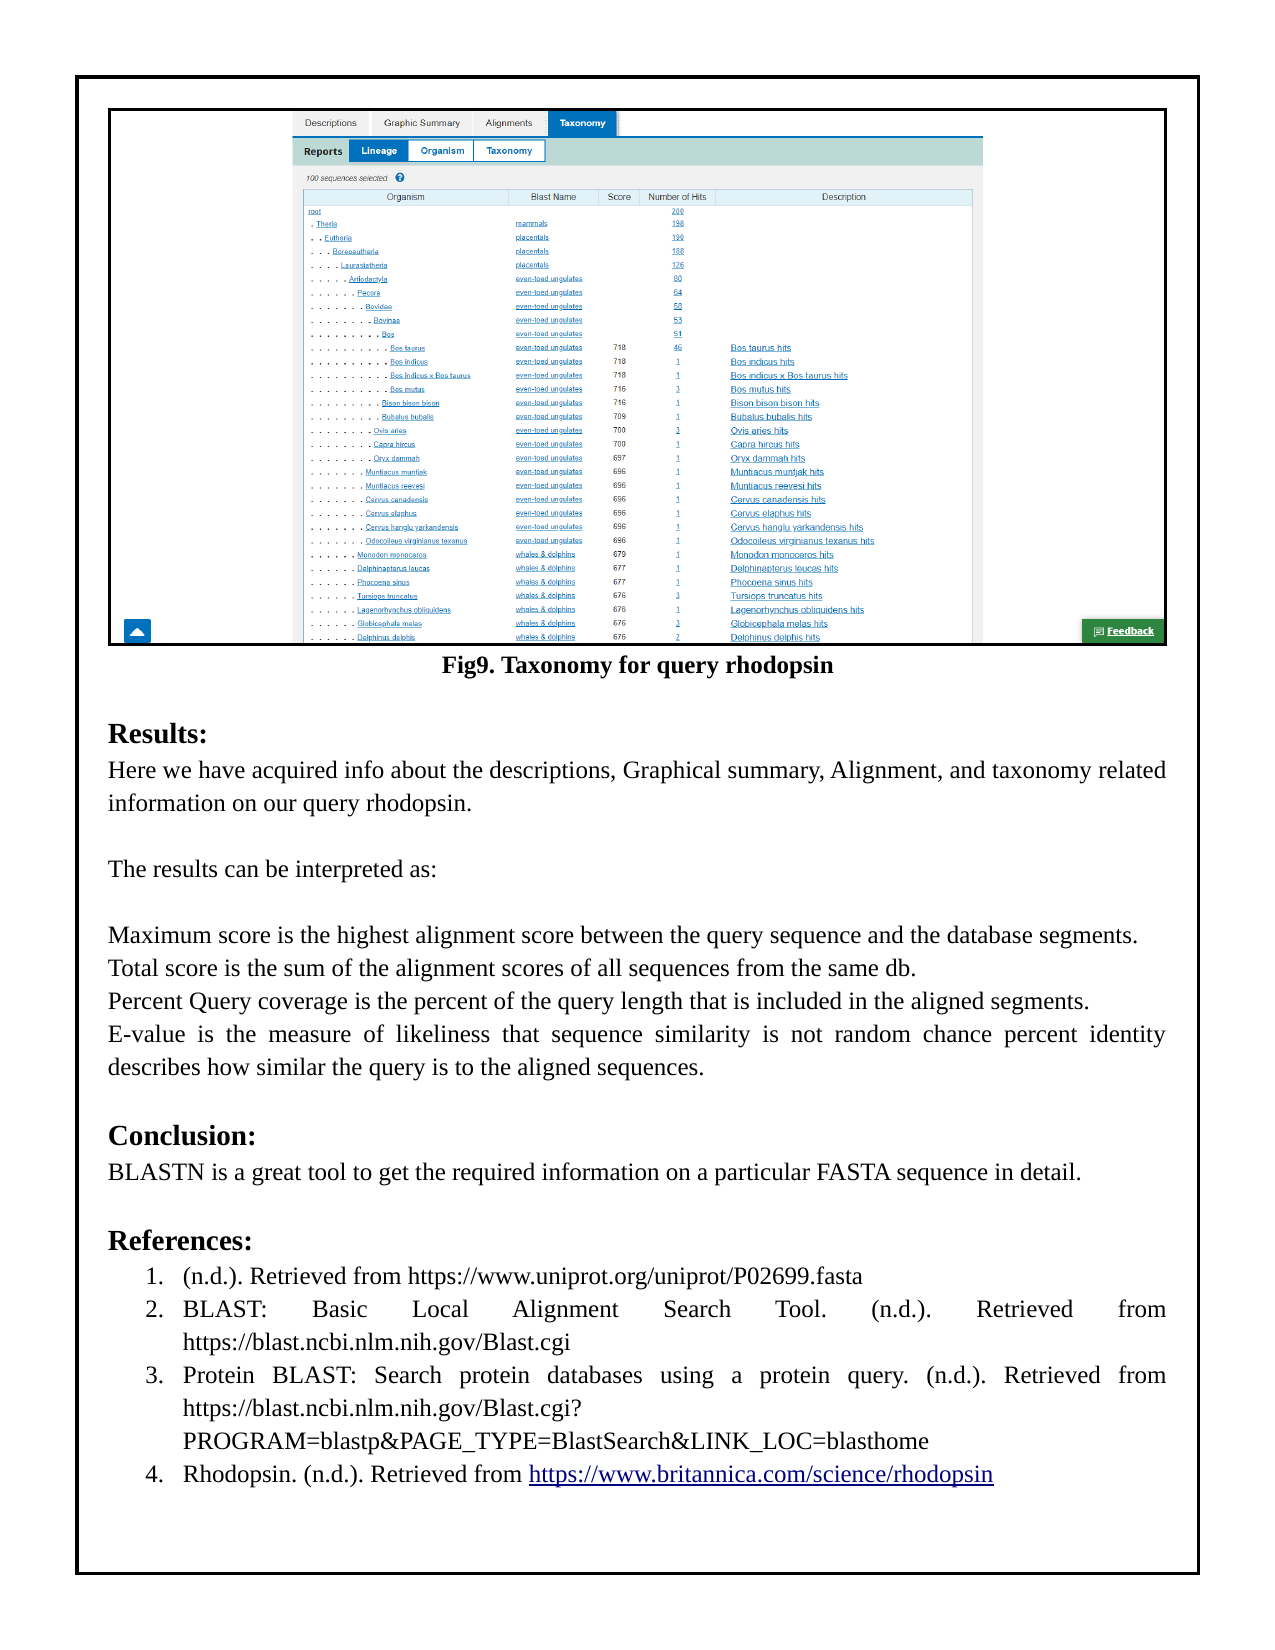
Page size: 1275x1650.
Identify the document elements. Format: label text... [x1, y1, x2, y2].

text E-value is the measure of likeliness that sequence similarity is not random chance percent identity describes how similar the query is to the aligned sequences. [108, 1019, 1167, 1081]
text Here we have acquired info about the descriptions, Graphical summary, Alignment, and taxonomy related information on our query rhodopsin. [108, 755, 1167, 817]
text References: [108, 1223, 1167, 1256]
list Rhodopsin. (n.d.). Retrieved from https://www.britannica.com/science/rhodopsin [145, 1459, 1167, 1488]
text BLASTN is a great tool to get the required information on a particular FASTA sequence in detail. [108, 1157, 1167, 1186]
text Conclusion: [108, 1118, 1167, 1152]
text Maximum score is the highest alignment score between the query sequence and the database segments. [108, 920, 1167, 949]
text Results: [108, 716, 1167, 750]
text Percent Query coverage is the percent of the query length that is included in the aligned segments. [108, 986, 1167, 1015]
list (n.d.). Retrieved from https://www.uniprot.org/uniprot/P02699.fasta [145, 1261, 1167, 1290]
list BLAST: Basic Local Alignment Search Tool. (n.d.). Retrieved from https://blast.ncbi.nlm.nih.gov/Blast.cgi [145, 1294, 1167, 1356]
text Total score is the sum of the alignment scores of all sequences from the same db. [108, 953, 1167, 982]
list Protein BLAST: Search protein databases using a protein query. (n.d.). Retrieved from https://blast.ncbi.nlm.nih.gov/Blast.cgi?PROGRAM=blastp&PAGE_TYPE=BlastSearch&LINK_LOC=blasthome [145, 1360, 1167, 1455]
text The results can be interpreted as: [108, 854, 1167, 883]
text Fig9. Taxonomy for query rhodopsin [108, 646, 1167, 679]
